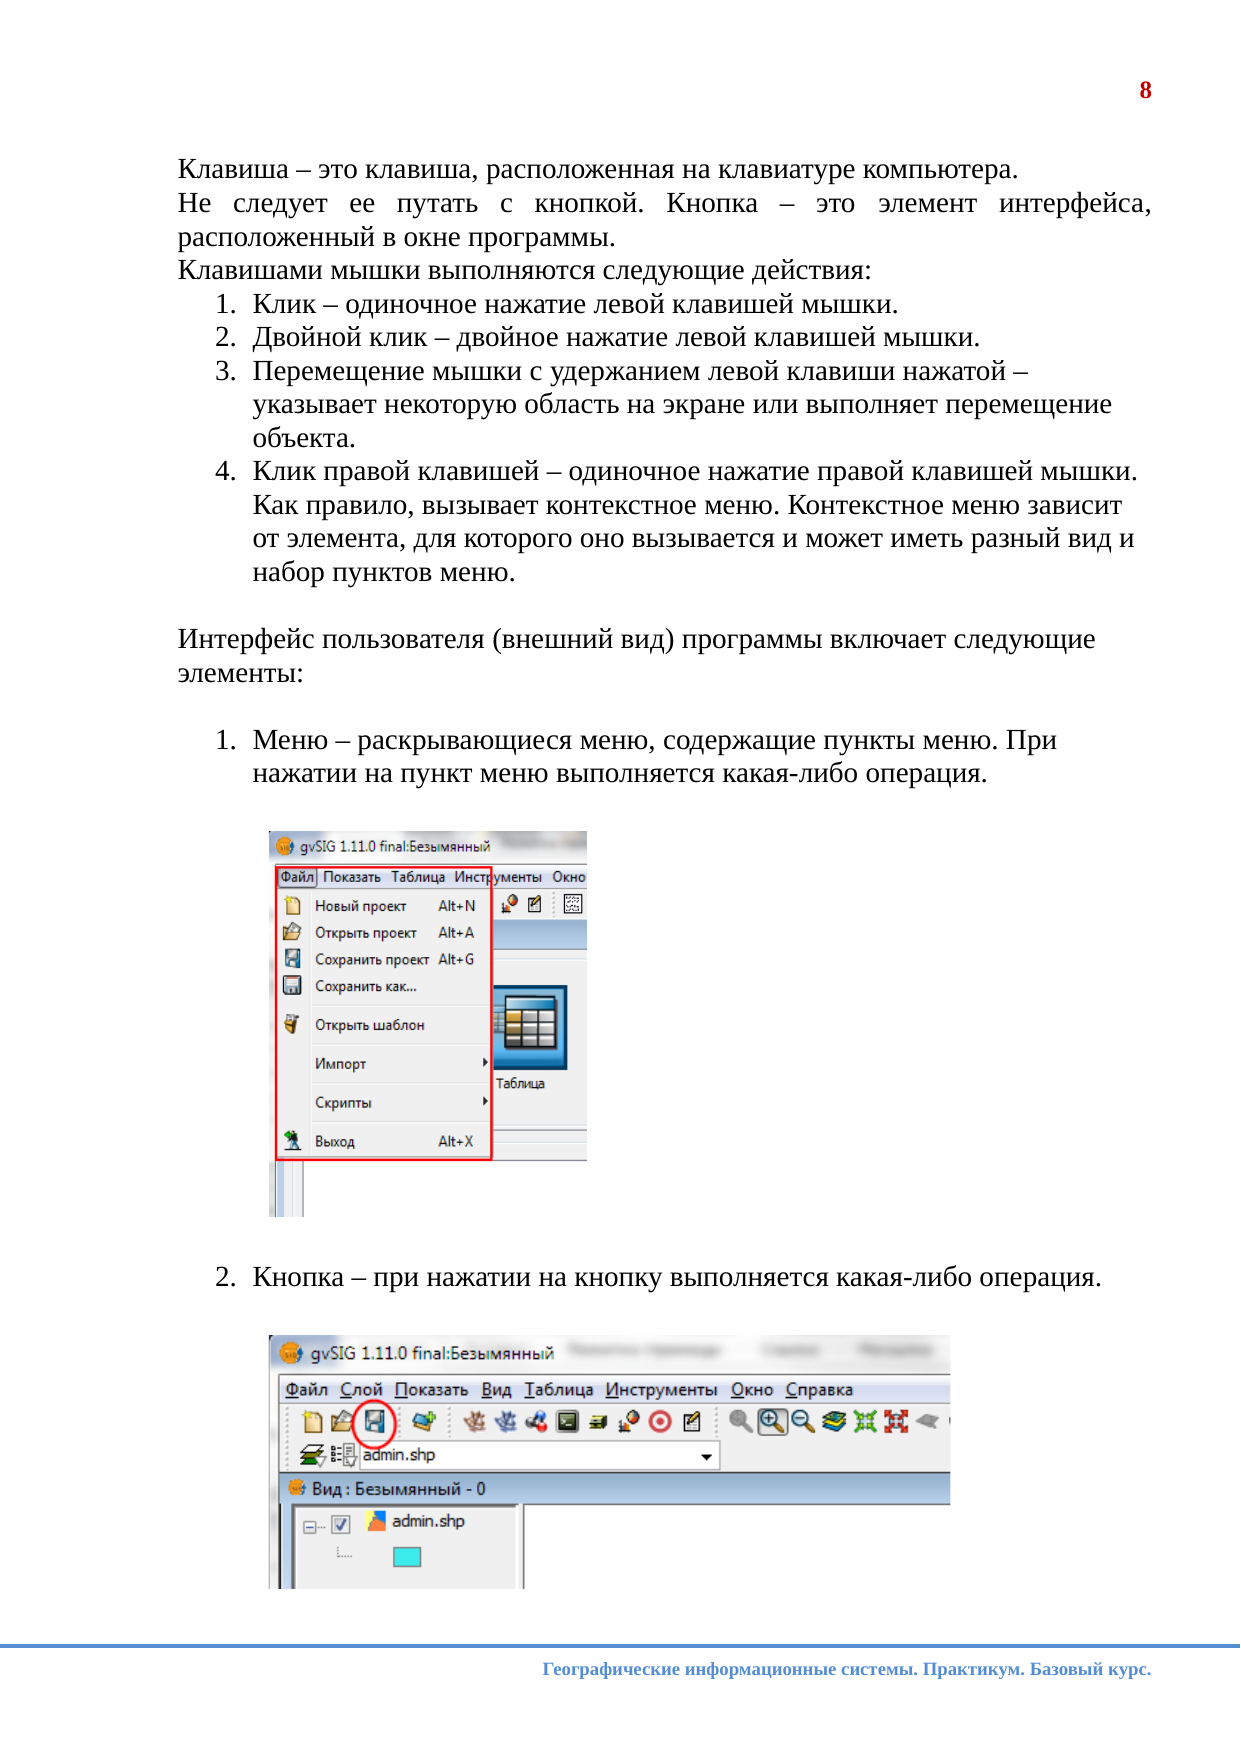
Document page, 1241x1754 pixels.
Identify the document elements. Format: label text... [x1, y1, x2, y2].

list Перемещение мышки с удержанием левой клавиши нажатой – указывает некоторую область на экране или выполняет перемещение объекта. [215, 353, 1152, 453]
list Меню – раскрывающиеся меню, содержащие пункты меню. При нажатии на пункт меню выполняется какая-либо операция. [215, 722, 1152, 789]
list Клик – одиночное нажатие левой клавишей мышки. [215, 286, 1152, 319]
picture [268, 831, 587, 1217]
list Кнопка – при нажатии на кнопку выполняется какая-либо операция. [215, 1259, 1152, 1293]
picture [268, 1335, 951, 1589]
text Клавишами мышки выполняются следующие действия: [177, 252, 1152, 286]
list Двойной клик – двойное нажатие левой клавишей мышки. [215, 319, 1152, 353]
list Клик правой клавишей – одиночное нажатие правой клавишей мышки. Как правило, вызывает контекстное меню. Контекстное меню зависит от элемента, для которого оно вызывается и может иметь разный вид и набор пунктов меню. [215, 453, 1152, 588]
text Интерфейс пользователя (внешний вид) программы включает следующие элементы: [177, 621, 1152, 688]
text Не следует ее путать с кнопкой. Кнопка – это элемент интерфейса, расположенный в окне программы. [177, 185, 1152, 252]
text Клавиша – это клавиша, расположенная на клавиатуре компьютера. [177, 152, 1152, 185]
